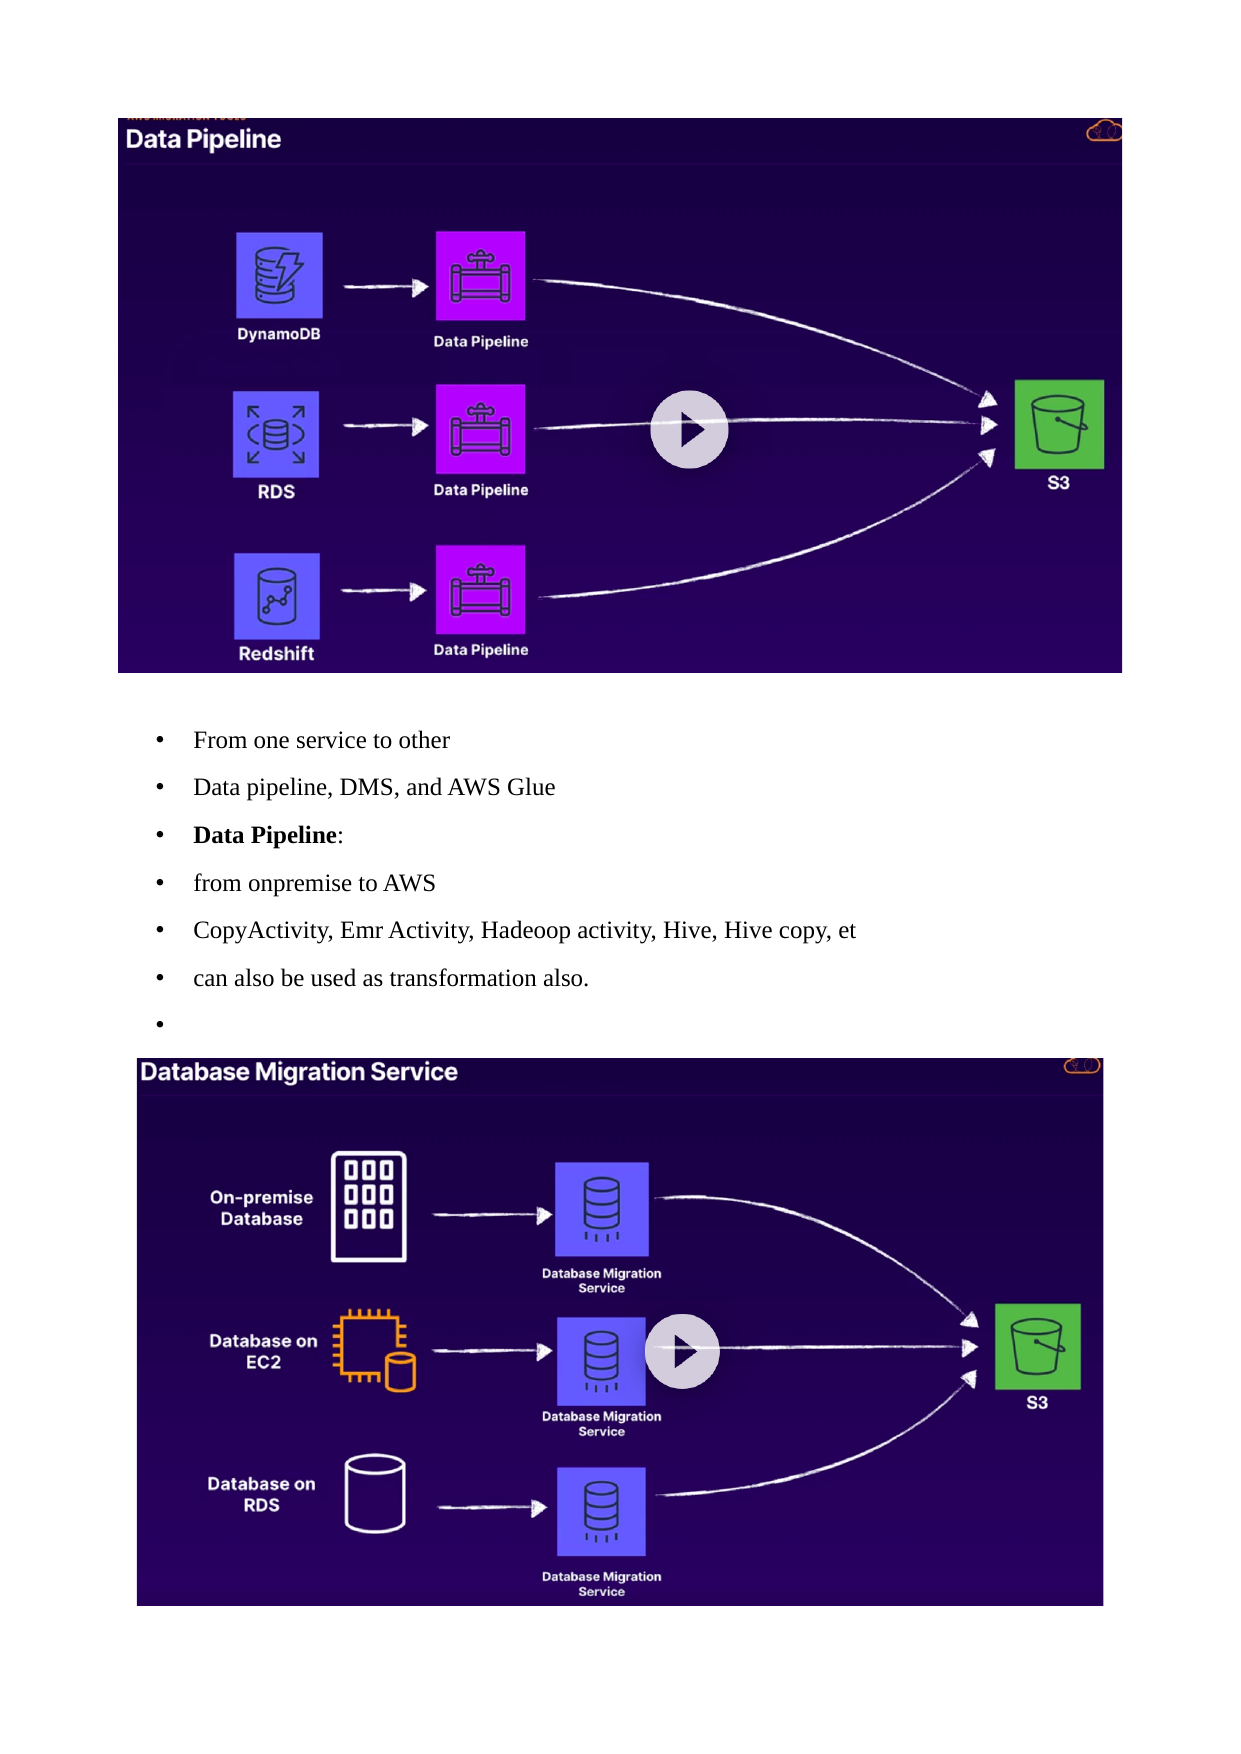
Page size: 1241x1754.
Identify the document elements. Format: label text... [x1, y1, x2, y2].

list From one service to other [156, 725, 1122, 753]
list Data Pipeline: [156, 820, 1122, 849]
list can also be used as transformation also. [156, 963, 1122, 992]
picture [118, 118, 1123, 673]
list Data pipeline, DMS, and AWS Glue [156, 772, 1122, 801]
list CopyActivity, Emr Activity, Hadeoop activity, Hive, Hive copy, et [156, 915, 1122, 944]
list from onpremise to AWS [156, 868, 1122, 896]
picture [136, 1058, 1104, 1606]
